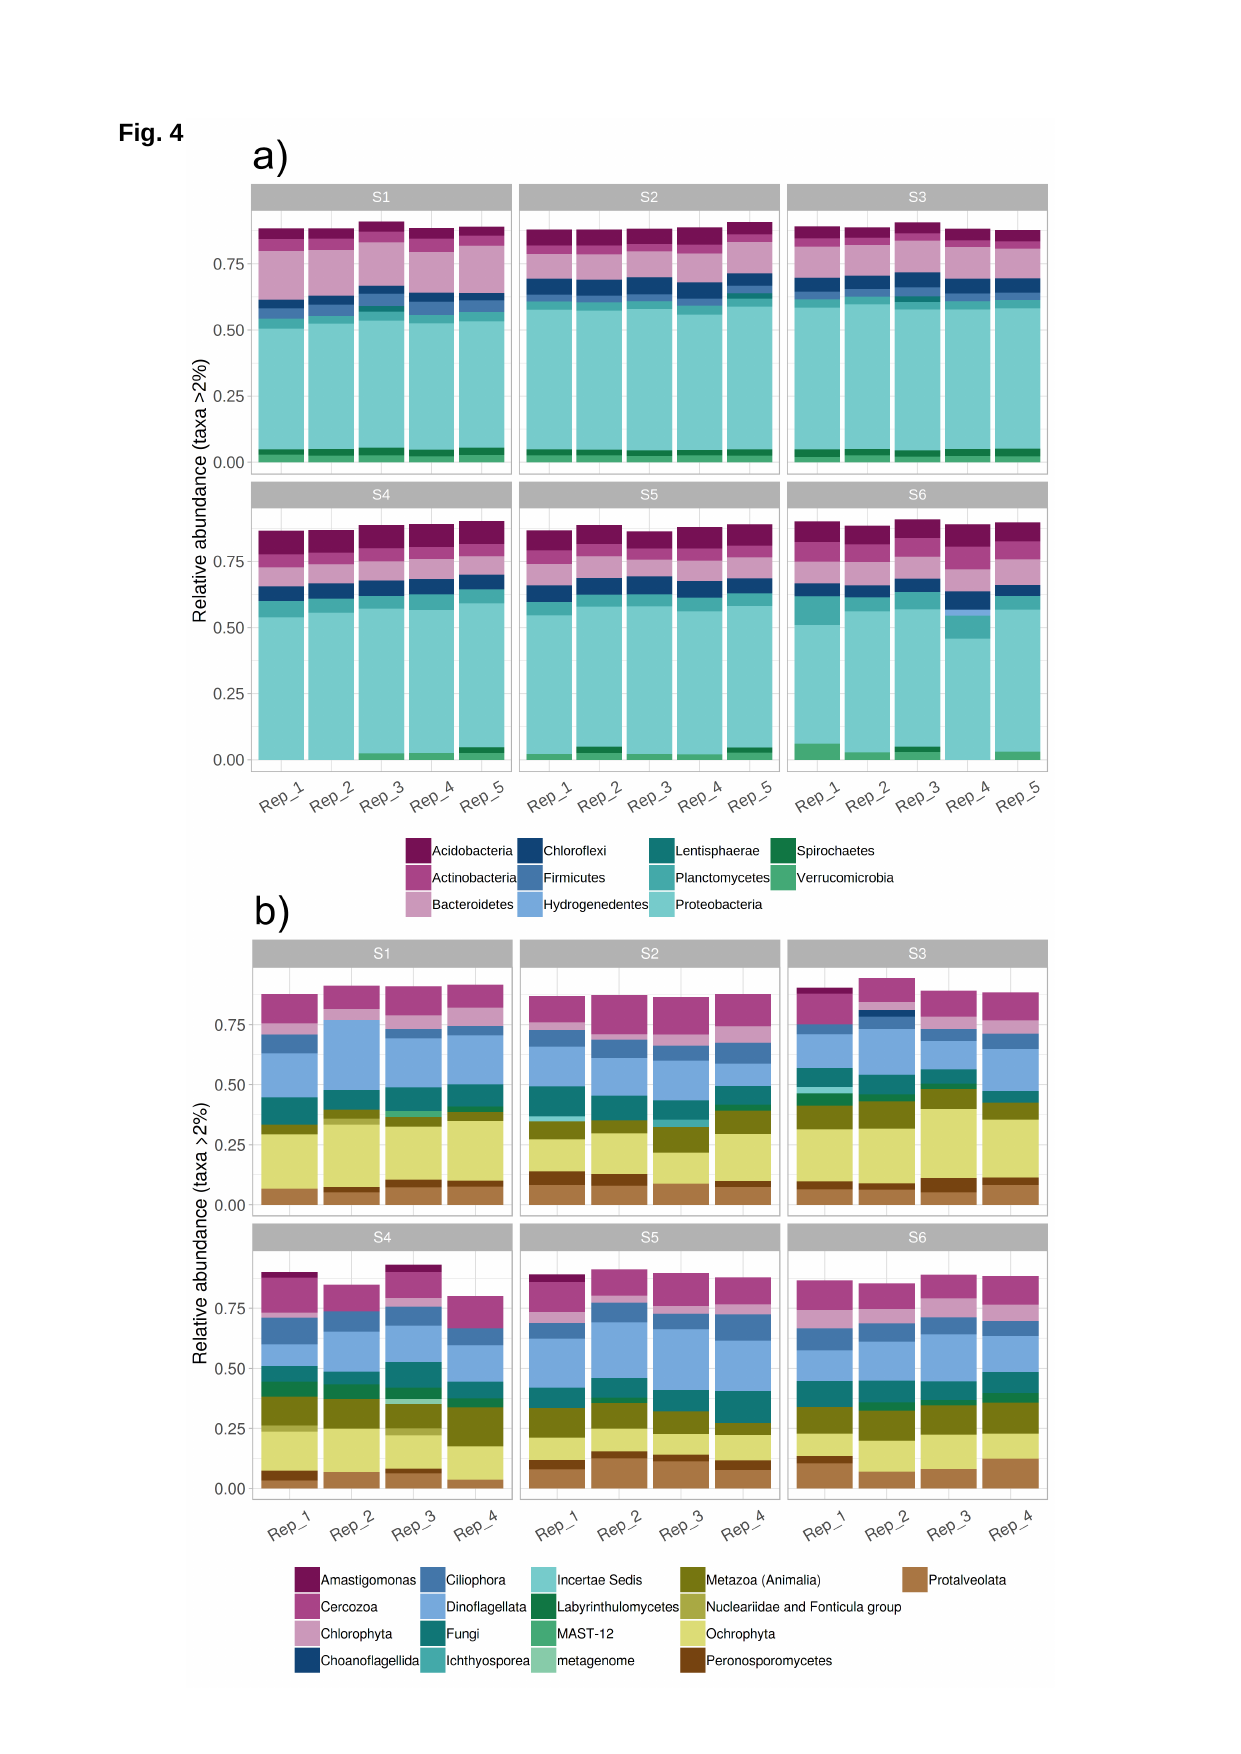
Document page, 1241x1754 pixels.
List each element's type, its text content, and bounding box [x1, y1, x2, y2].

text [1055, 118, 1122, 147]
picture [185, 118, 1055, 1688]
text Fig. 4 [118, 118, 185, 147]
